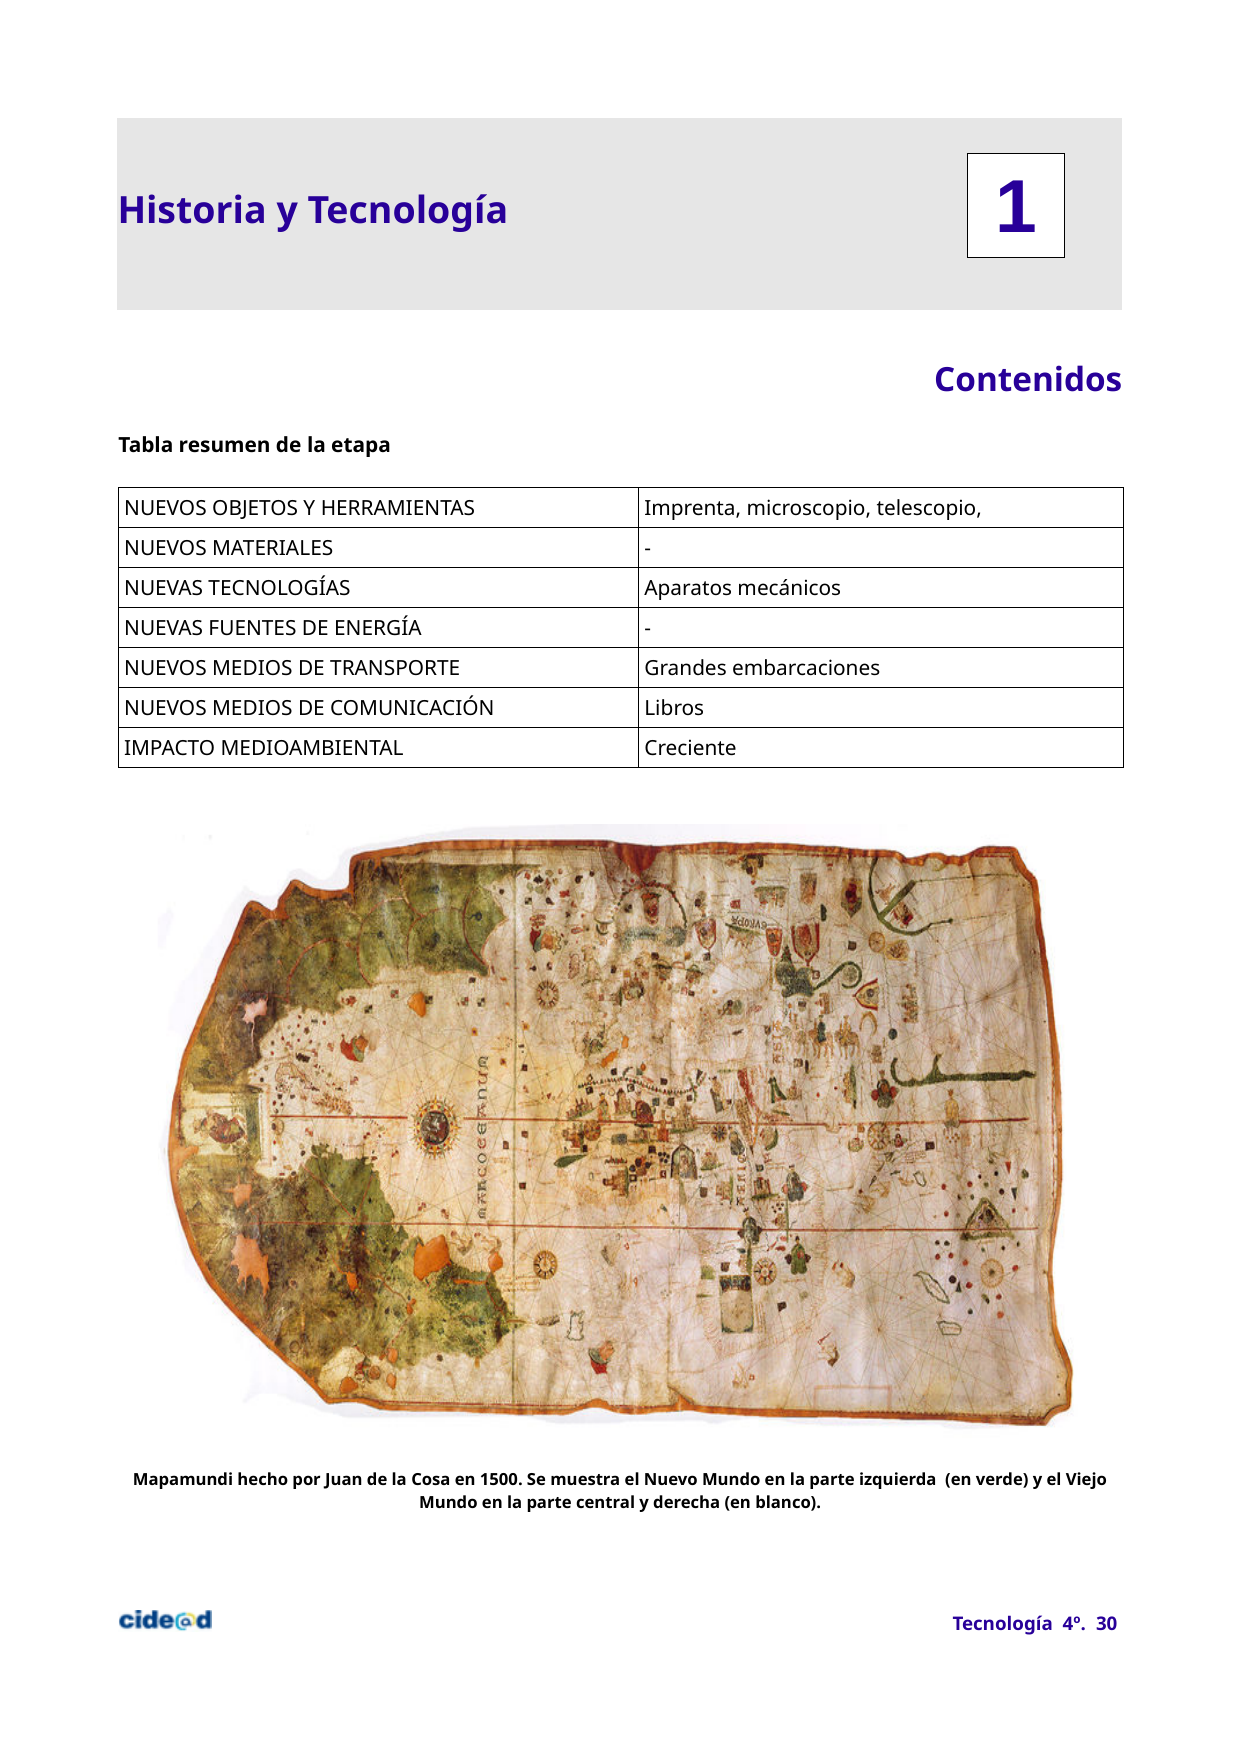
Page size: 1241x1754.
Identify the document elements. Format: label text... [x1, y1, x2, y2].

picture [157, 824, 1083, 1440]
table_cell Libros [639, 688, 1123, 727]
table_cell NUEVAS TECNOLOGÍAS [119, 568, 638, 607]
table_cell - [639, 528, 1123, 567]
table_cell Creciente [639, 728, 1123, 767]
table_cell NUEVOS MEDIOS DE COMUNICACIÓN [119, 688, 638, 727]
table_cell NUEVOS MEDIOS DE TRANSPORTE [119, 648, 638, 687]
table_cell NUEVAS FUENTES DE ENERGÍA [119, 608, 638, 647]
text Contenidos [118, 356, 1122, 401]
text Mapamundi hecho por Juan de la Cosa en 1500. Se muestra el Nuevo Mundo en la parte izquierda (en verde) y el Viejo Mundo en la parte central y derecha (en blanco). [118, 1468, 1122, 1513]
text Tabla resumen de la etapa [118, 430, 1122, 458]
table_header NUEVOS OBJETOS Y HERRAMIENTAS [119, 488, 638, 527]
table_header Historia y Tecnología [117, 118, 1122, 310]
table_header Imprenta, microscopio, telescopio, [639, 488, 1123, 527]
table_cell Aparatos mecánicos [639, 568, 1123, 607]
picture [118, 1610, 212, 1632]
table_cell IMPACTO MEDIOAMBIENTAL [119, 728, 638, 767]
table_cell NUEVOS MATERIALES [119, 528, 638, 567]
table_cell - [639, 608, 1123, 647]
table_cell Grandes embarcaciones [639, 648, 1123, 687]
